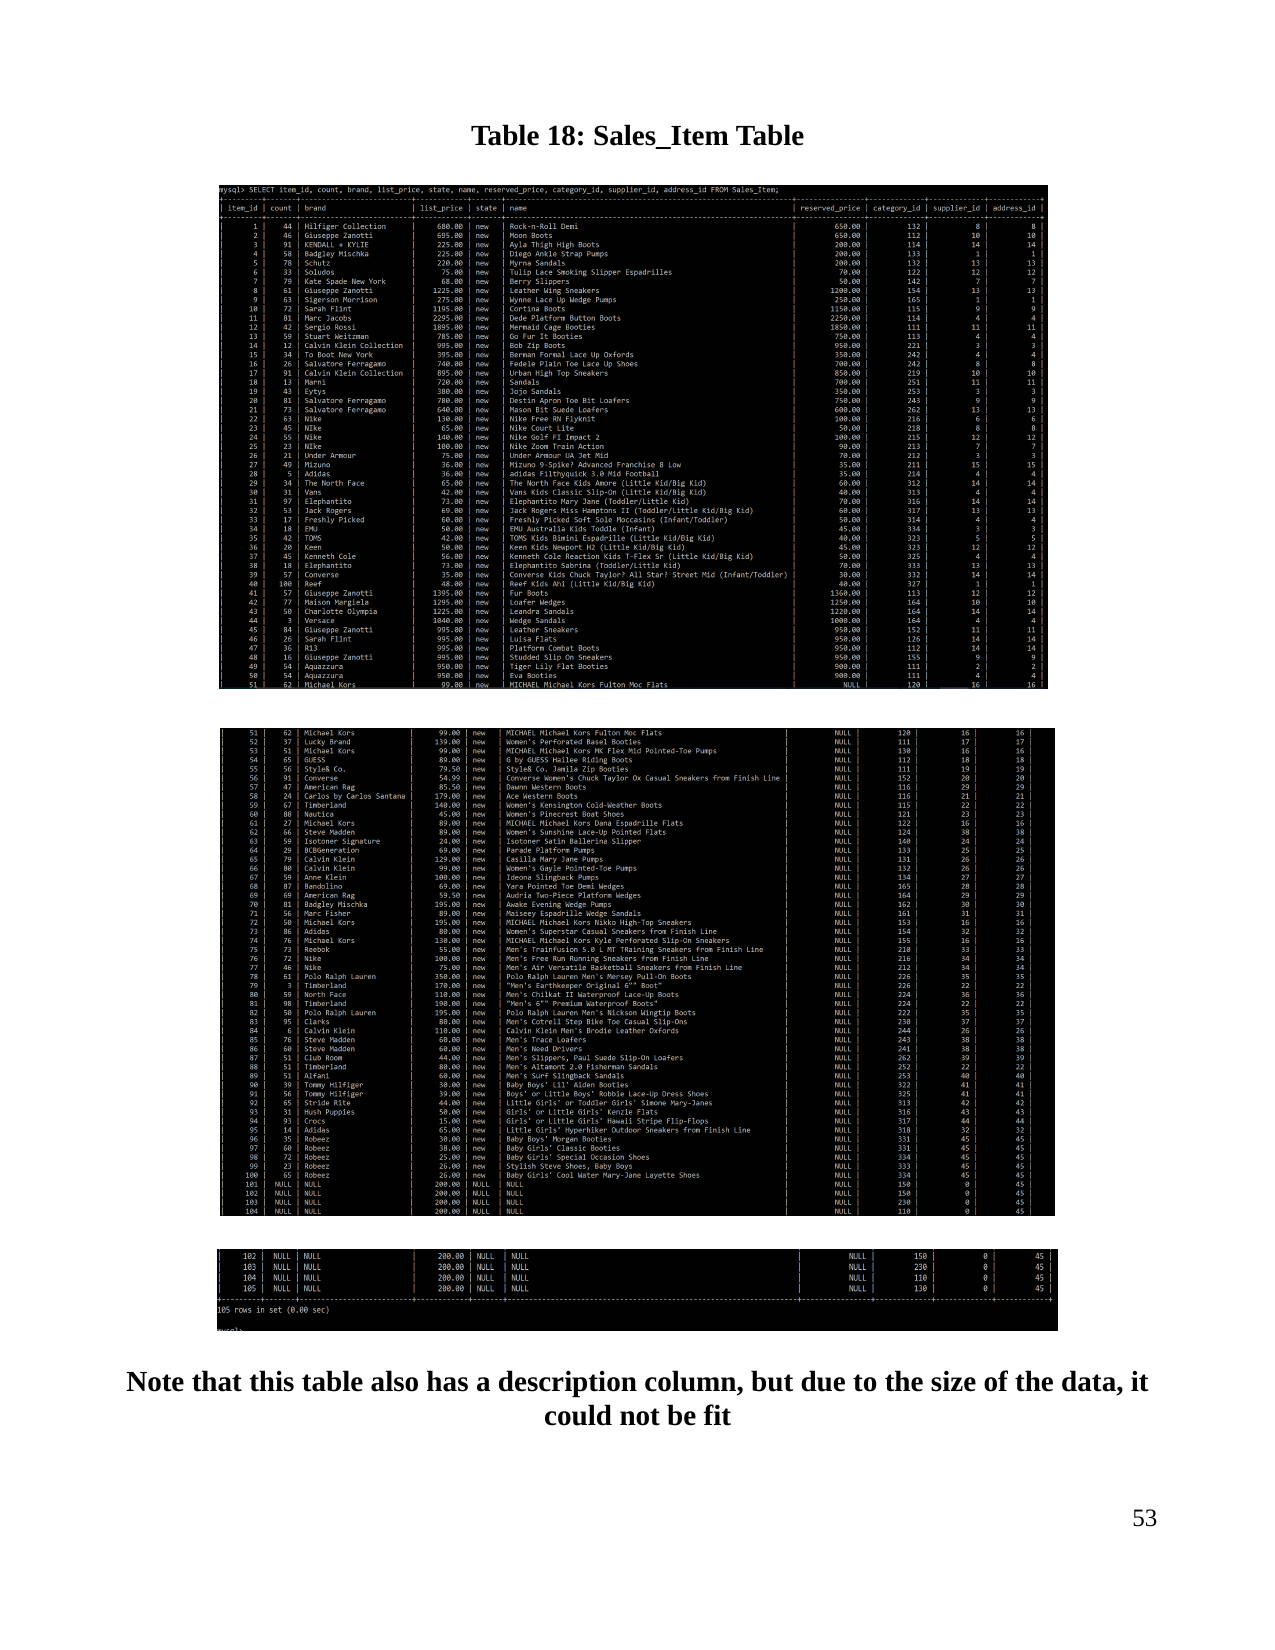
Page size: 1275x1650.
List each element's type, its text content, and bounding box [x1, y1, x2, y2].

picture [217, 1249, 1058, 1331]
picture [219, 185, 1048, 689]
text Table 18: Sales_Item Table [118, 118, 1157, 152]
picture [220, 728, 1055, 1216]
text Note that this table also has a description column, but due to the size of the data, it could not be fit [118, 1364, 1157, 1431]
